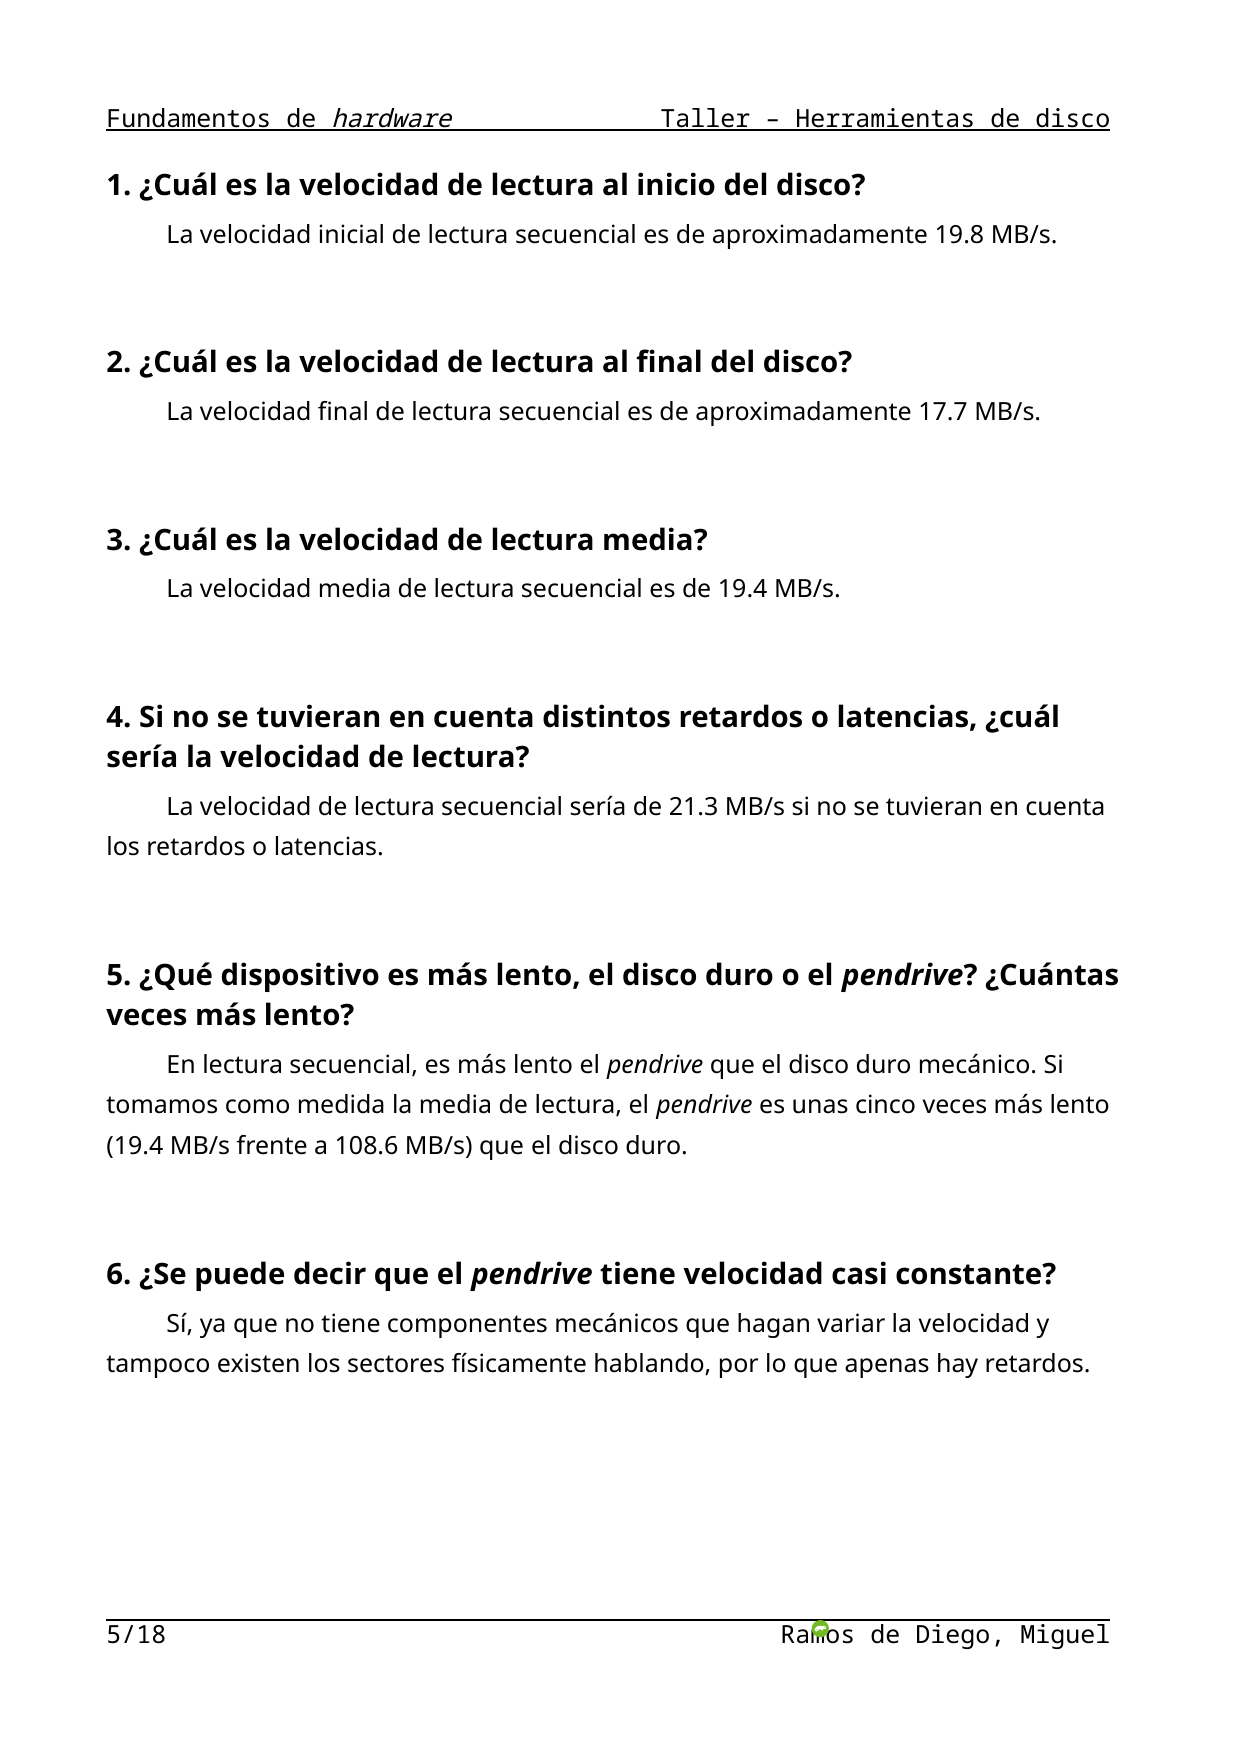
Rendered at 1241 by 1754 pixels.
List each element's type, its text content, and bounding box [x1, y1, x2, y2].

subtitle 6. ¿Se puede decir que el pendrive tiene velocidad casi constante? [106, 1253, 1134, 1293]
subtitle 4. Si no se tuvieran en cuenta distintos retardos o latencias, ¿cuál sería la velocidad de lectura? [106, 696, 1134, 776]
subtitle 3. ¿Cuál es la velocidad de lectura media? [106, 518, 1134, 558]
subtitle 2. ¿Cuál es la velocidad de lectura al final del disco? [106, 341, 1134, 381]
text La velocidad de lectura secuencial sería de 21.3 MB/s si no se tuvieran en cuenta los retardos o latencias. [106, 788, 1134, 863]
text Sí, ya que no tiene componentes mecánicos que hagan variar la velocidad y tampoco existen los sectores físicamente hablando, por lo que apenas hay retardos. [106, 1305, 1134, 1380]
subtitle 5. ¿Qué dispositivo es más lento, el disco duro o el pendrive? ¿Cuántas veces más lento? [106, 954, 1134, 1034]
text En lectura secuencial, es más lento el pendrive que el disco duro mecánico. Si tomamos como medida la media de lectura, el pendrive es unas cinco veces más lento (19.4 MB/s frente a 108.6 MB/s) que el disco duro. [106, 1046, 1134, 1162]
text La velocidad inicial de lectura secuencial es de aproximadamente 19.8 MB/s. [106, 216, 1134, 250]
text La velocidad final de lectura secuencial es de aproximadamente 17.7 MB/s. [106, 394, 1134, 428]
subtitle 1. ¿Cuál es la velocidad de lectura al inicio del disco? [106, 164, 1134, 204]
text La velocidad media de lectura secuencial es de 19.4 MB/s. [106, 571, 1134, 605]
